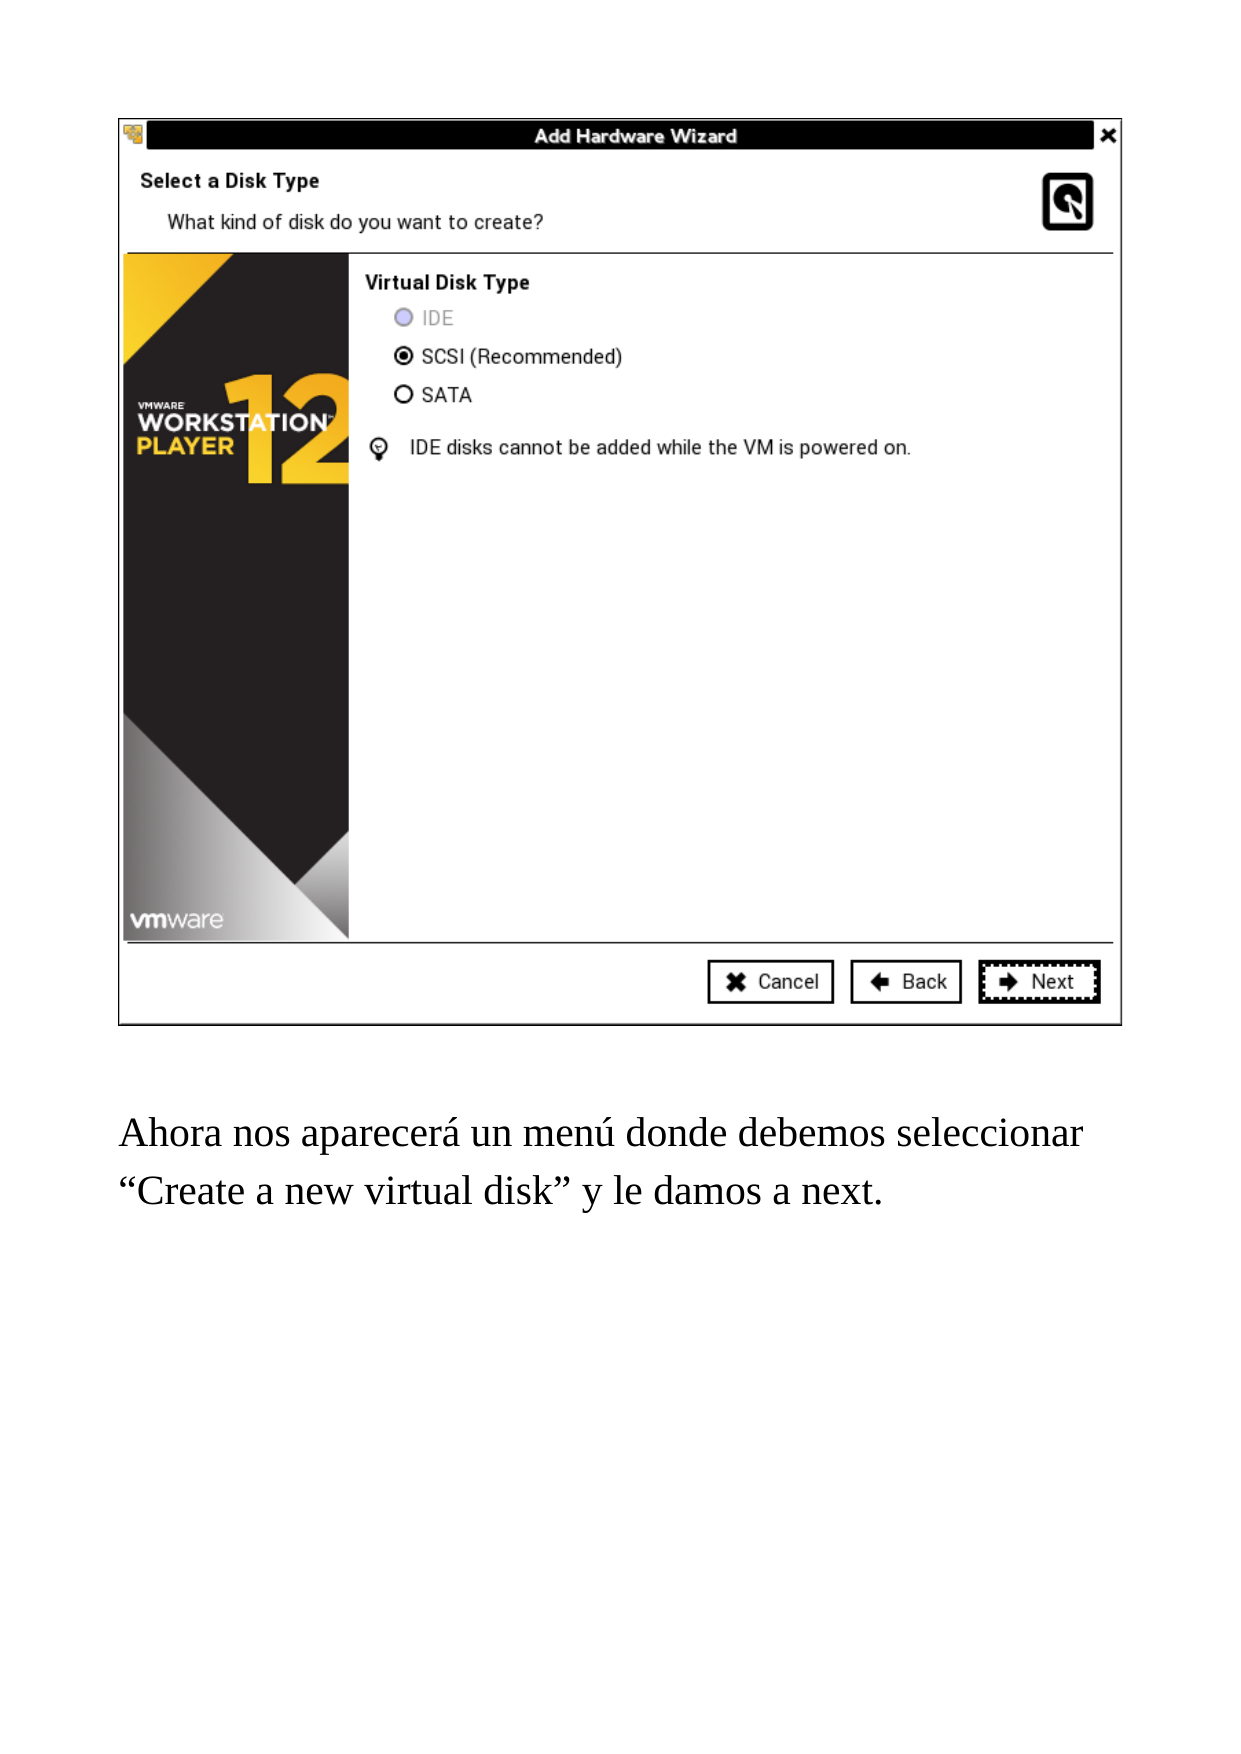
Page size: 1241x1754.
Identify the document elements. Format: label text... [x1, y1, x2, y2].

text Ahora nos aparecerá un menú donde debemos seleccionar “Create a new virtual disk” y le damos a next. [118, 1108, 1122, 1213]
picture [118, 118, 1123, 1026]
